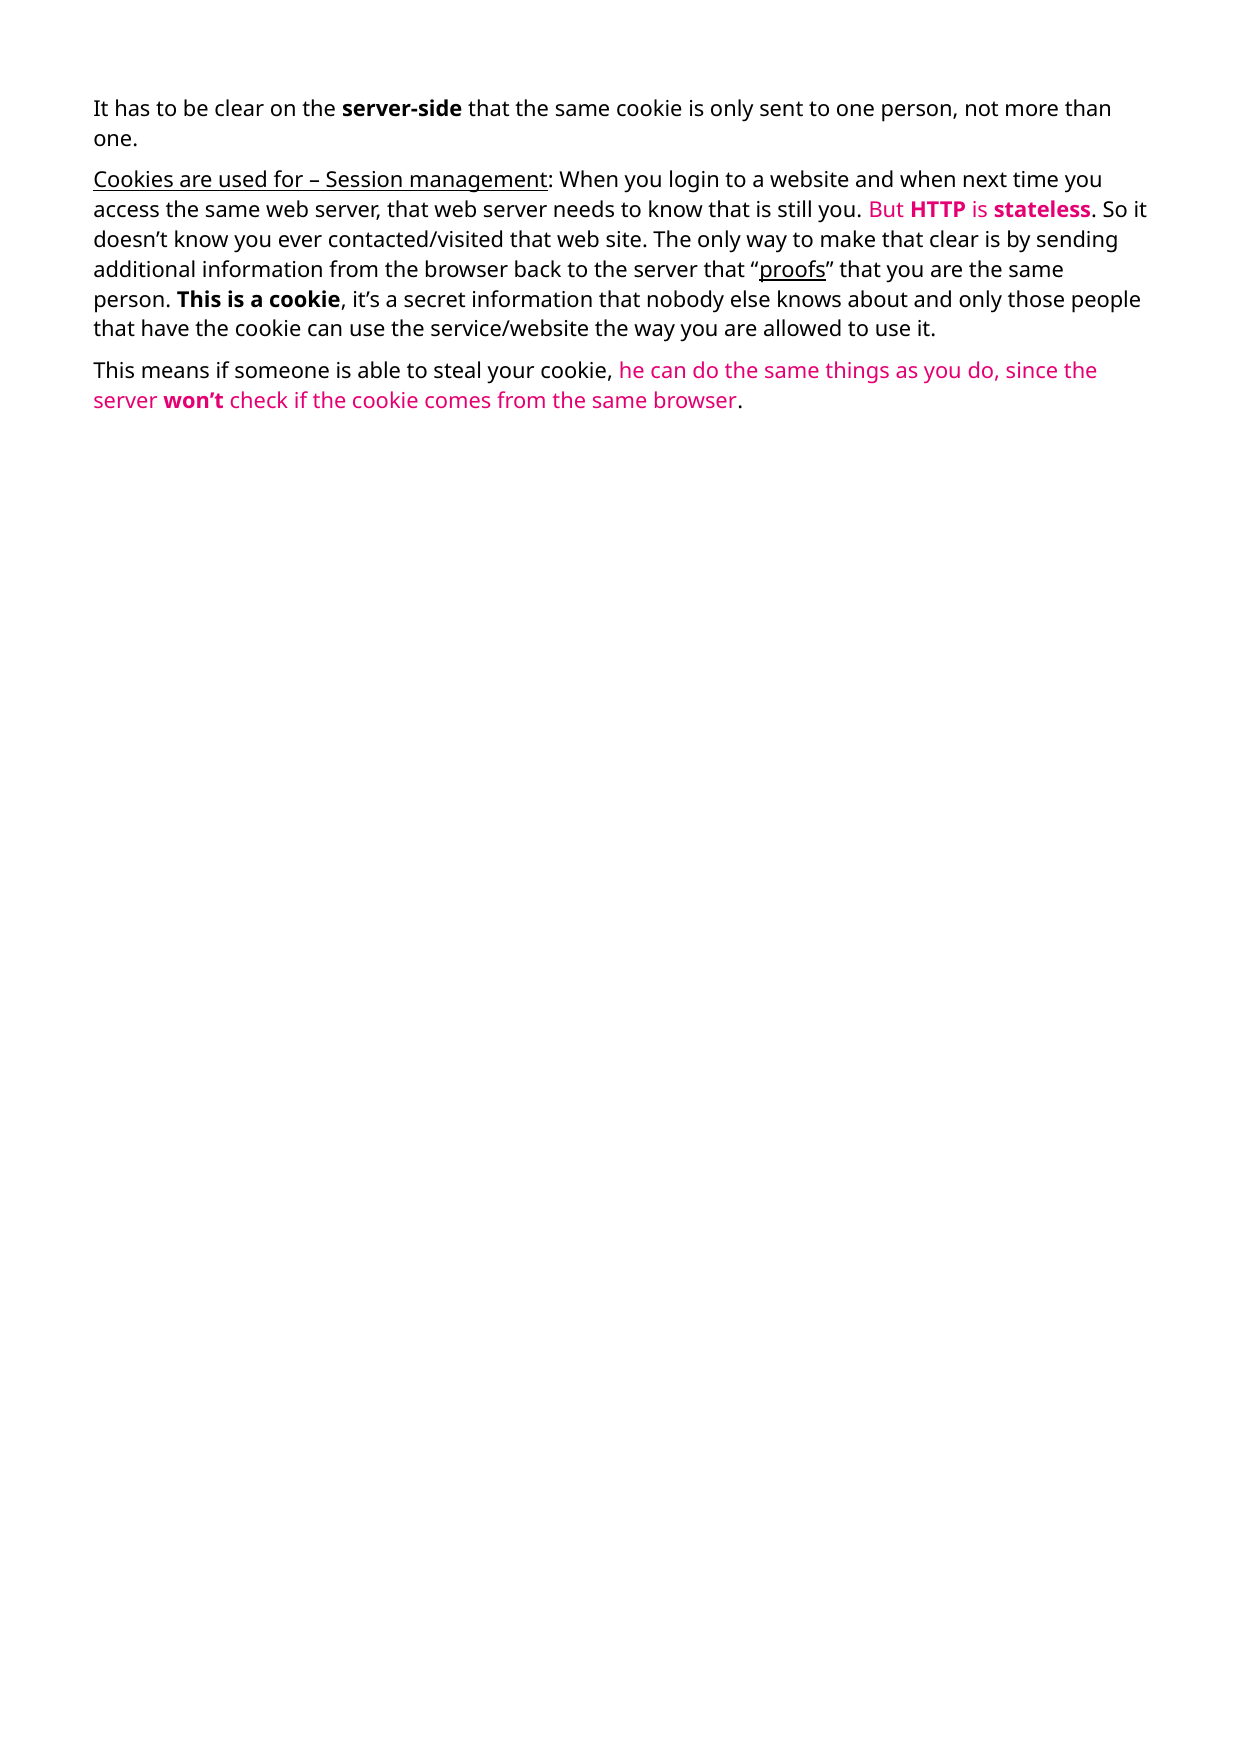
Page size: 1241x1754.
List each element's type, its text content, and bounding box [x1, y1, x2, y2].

text This means if someone is able to steal your cookie, he can do the same things as you do, since the server won’t check if the cookie comes from the same browser. [93, 355, 1147, 415]
text Cookies are used for – Session management: When you login to a website and when next time you access the same web server, that web server needs to know that is still you. But HTTP is stateless. So it doesn’t know you ever contacted/visited that web site. The only way to make that clear is by sending additional information from the browser back to the server that “proofs” that you are the same person. This is a cookie, it’s a secret information that nobody else knows about and only those people that have the cookie can use the service/website the way you are allowed to use it. [93, 164, 1147, 343]
text It has to be clear on the server-side that the same cookie is only sent to one person, not more than one. [93, 93, 1147, 153]
